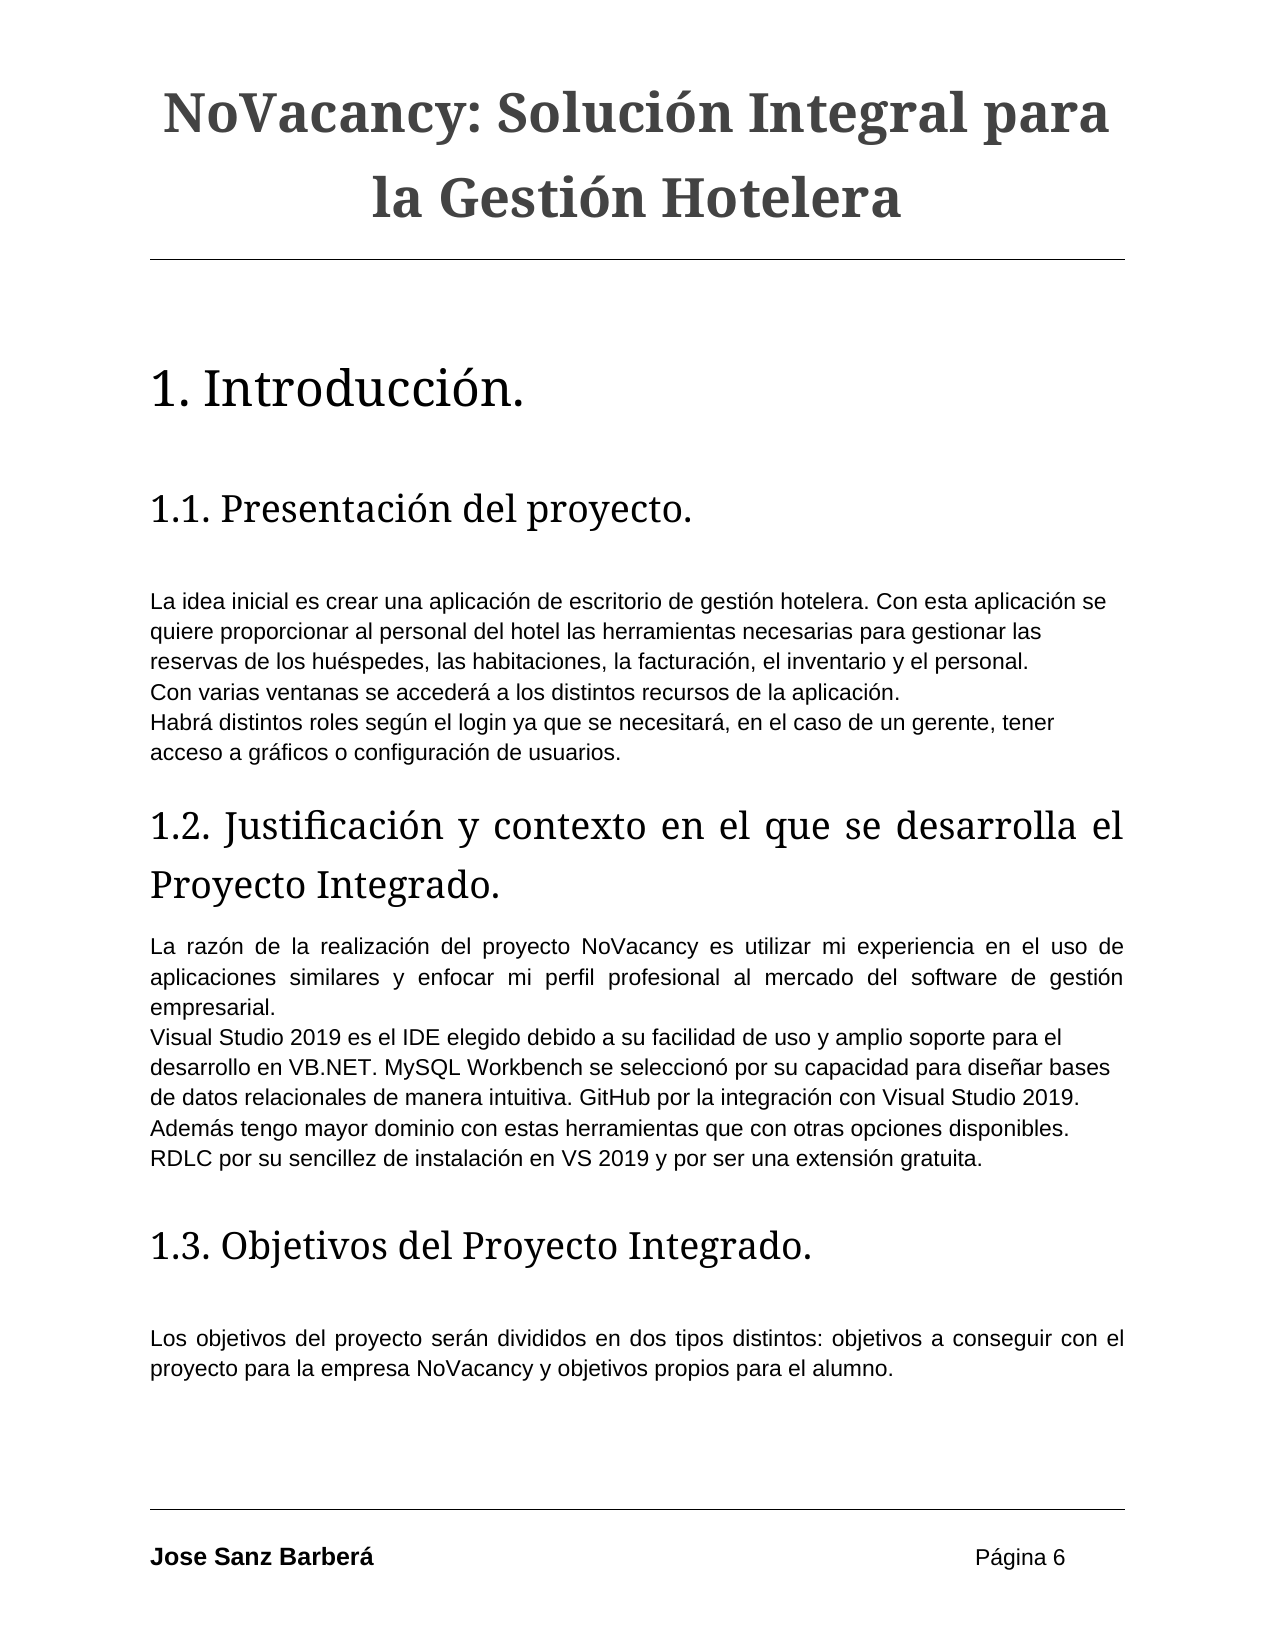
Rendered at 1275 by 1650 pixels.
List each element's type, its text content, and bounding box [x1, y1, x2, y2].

subtitle 1.3. Objetivos del Proyecto Integrado. [150, 1220, 1125, 1271]
text Habrá distintos roles según el login ya que se necesitará, en el caso de un gerente, tener acceso a gráficos o configuración de usuarios. [150, 709, 1125, 765]
text Con varias ventanas se accederá a los distintos recursos de la aplicación. [150, 678, 1125, 705]
text La razón de la realización del proyecto NoVacancy es utilizar mi experiencia en el uso de aplicaciones similares y enfocar mi perfil profesional al mercado del software de gestión empresarial. [150, 933, 1125, 1020]
subtitle 1.2. Justificación y contexto en el que se desarrolla el Proyecto Integrado. [150, 799, 1125, 909]
subtitle 1. Introducción. [150, 353, 1125, 421]
text Los objetivos del proyecto serán divididos en dos tipos distintos: objetivos a conseguir con el proyecto para la empresa NoVacancy y objetivos propios para el alumno. [150, 1325, 1125, 1382]
text La idea inicial es crear una aplicación de escritorio de gestión hotelera. Con esta aplicación se quiere proporcionar al personal del hotel las herramientas necesarias para gestionar las reservas de los huéspedes, las habitaciones, la facturación, el inventario y el personal. [150, 588, 1125, 674]
subtitle 1.1. Presentación del proyecto. [150, 482, 1125, 533]
text Visual Studio 2019 es el IDE elegido debido a su facilidad de uso y amplio soporte para el desarrollo en VB.NET. MySQL Workbench se seleccionó por su capacidad para diseñar bases de datos relacionales de manera intuitiva. GitHub por la integración con Visual Studio 2019. Además tengo mayor dominio con estas herramientas que con otras opciones disponibles. RDLC por su sencillez de instalación en VS 2019 y por ser una extensión gratuita. [150, 1024, 1125, 1171]
